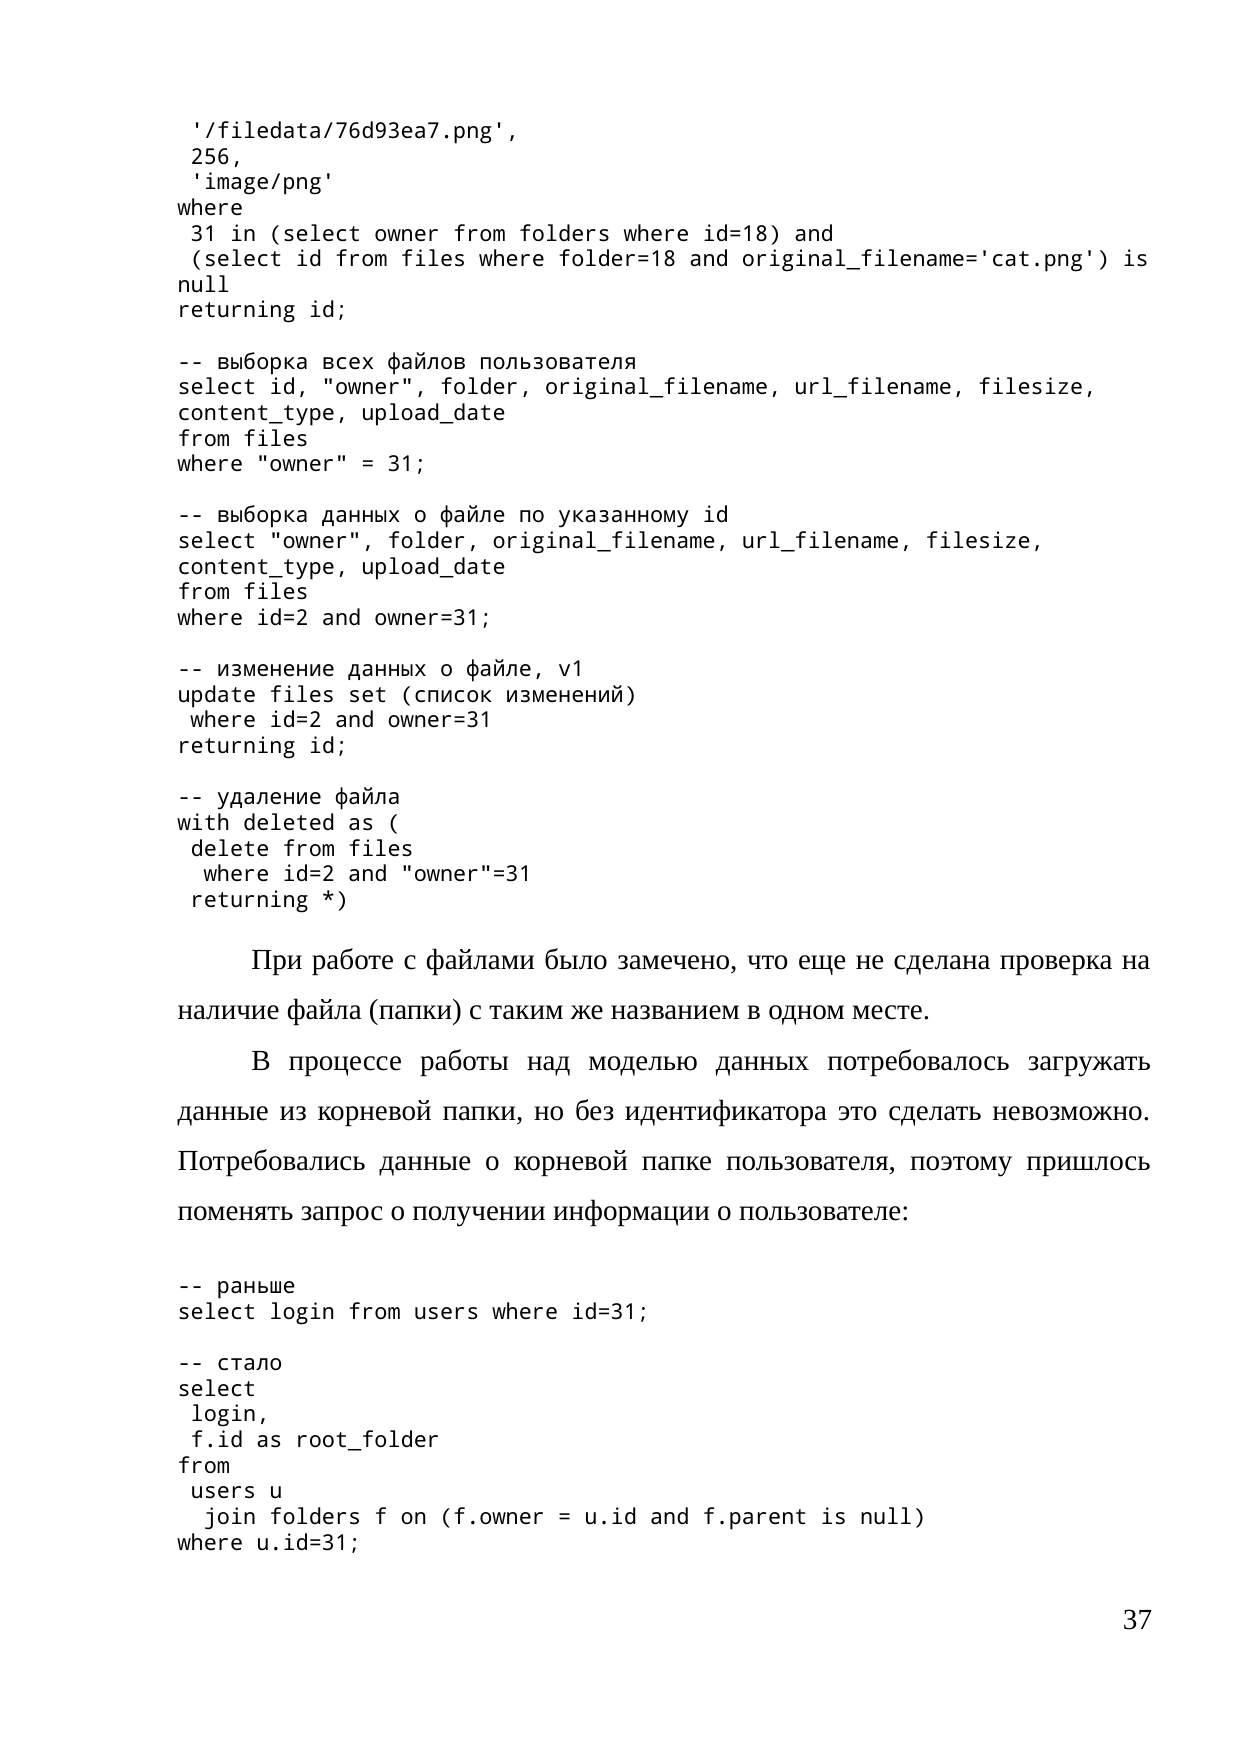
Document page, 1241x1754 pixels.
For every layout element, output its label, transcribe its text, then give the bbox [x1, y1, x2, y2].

text login, [177, 1401, 1152, 1427]
text returning id; [177, 733, 1152, 759]
text from [177, 1453, 1152, 1478]
text select login from users where id=31; [177, 1299, 1152, 1324]
text f.id as root_folder [177, 1427, 1152, 1453]
text -- изменение данных о файле, v1 [177, 656, 1152, 682]
text where u.id=31; [177, 1529, 1152, 1555]
text from files [177, 579, 1152, 605]
text -- раньше [177, 1273, 1152, 1299]
text -- удаление файла [177, 784, 1152, 810]
text users u [177, 1478, 1152, 1504]
text delete from files [177, 836, 1152, 861]
text -- стало [177, 1350, 1152, 1376]
text -- выборка всех файлов пользователя [177, 349, 1152, 374]
text '/filedata/76d93ea7.png', [177, 118, 1152, 144]
text 256, [177, 144, 1152, 169]
text where [177, 195, 1152, 221]
text where id=2 and owner=31 [177, 707, 1152, 733]
text join folders f on (f.owner = u.id and f.parent is null) [177, 1504, 1152, 1529]
text where id=2 and "owner"=31 [177, 861, 1152, 887]
text from files [177, 426, 1152, 451]
text with deleted as ( [177, 810, 1152, 836]
text returning *) [177, 887, 1152, 912]
text 'image/png' [177, 169, 1152, 195]
text where "owner" = 31; [177, 451, 1152, 477]
text select id, "owner", folder, original_filename, url_filename, filesize, content_type, upload_date [177, 374, 1152, 426]
text (select id from files where folder=18 and original_filename='cat.png') is null [177, 246, 1152, 297]
text -- выборка данных о файле по указанному id [177, 502, 1152, 528]
text 31 in (select owner from folders where id=18) and [177, 221, 1152, 246]
text select [177, 1376, 1152, 1401]
text select "owner", folder, original_filename, url_filename, filesize, content_type, upload_date [177, 528, 1152, 579]
text returning id; [177, 297, 1152, 323]
text В процессе работы над моделью данных потребовалось загружать данные из корневой папки, но без идентификатора это сделать невозможно. Потребовались данные о корневой папке пользователя, поэтому пришлось поменять запрос о получении информации о пользователе: [177, 1043, 1152, 1227]
text При работе с файлами было замечено, что еще не сделана проверка на наличие файла (папки) с таким же названием в одном месте. [177, 942, 1152, 1026]
text update files set (список изменений) [177, 682, 1152, 707]
text where id=2 and owner=31; [177, 605, 1152, 631]
